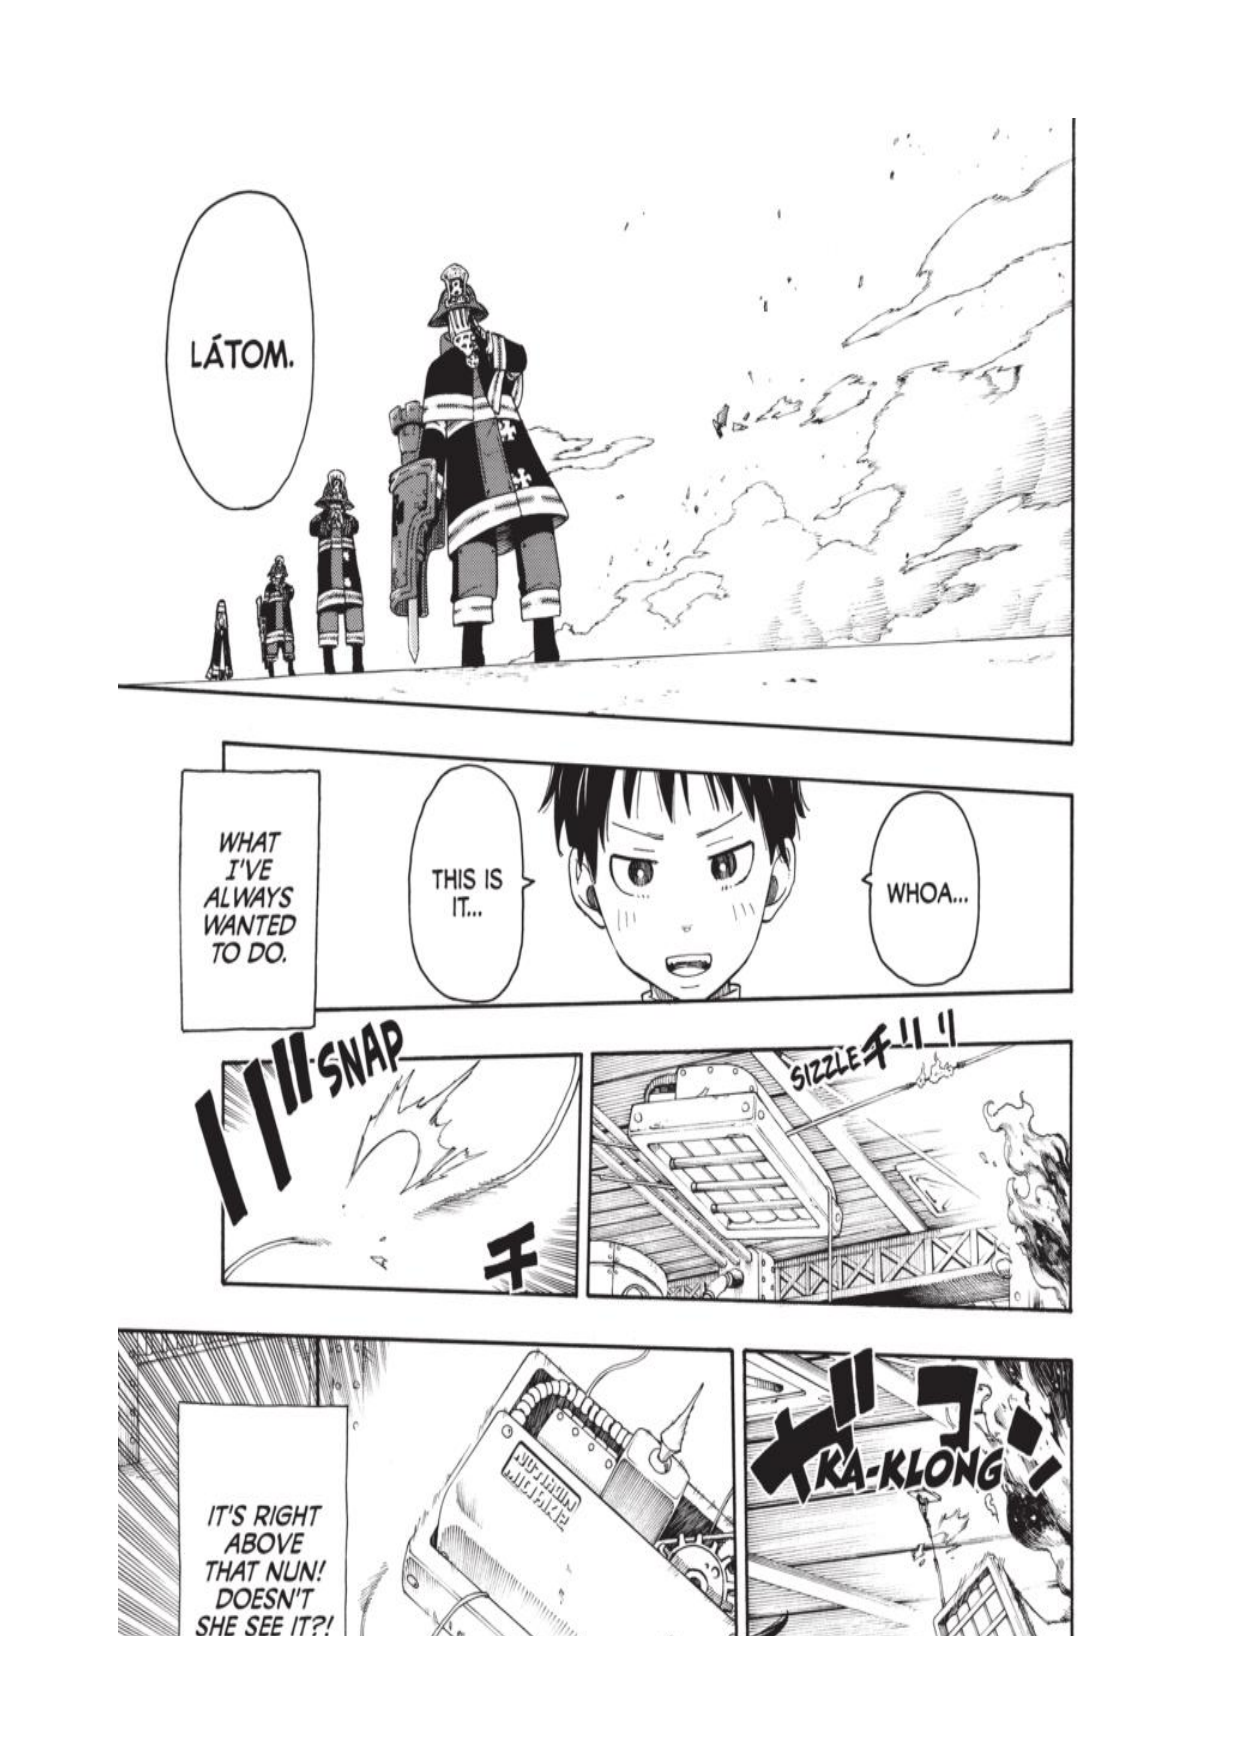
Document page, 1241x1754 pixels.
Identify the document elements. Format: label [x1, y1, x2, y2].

picture [118, 118, 1137, 1636]
